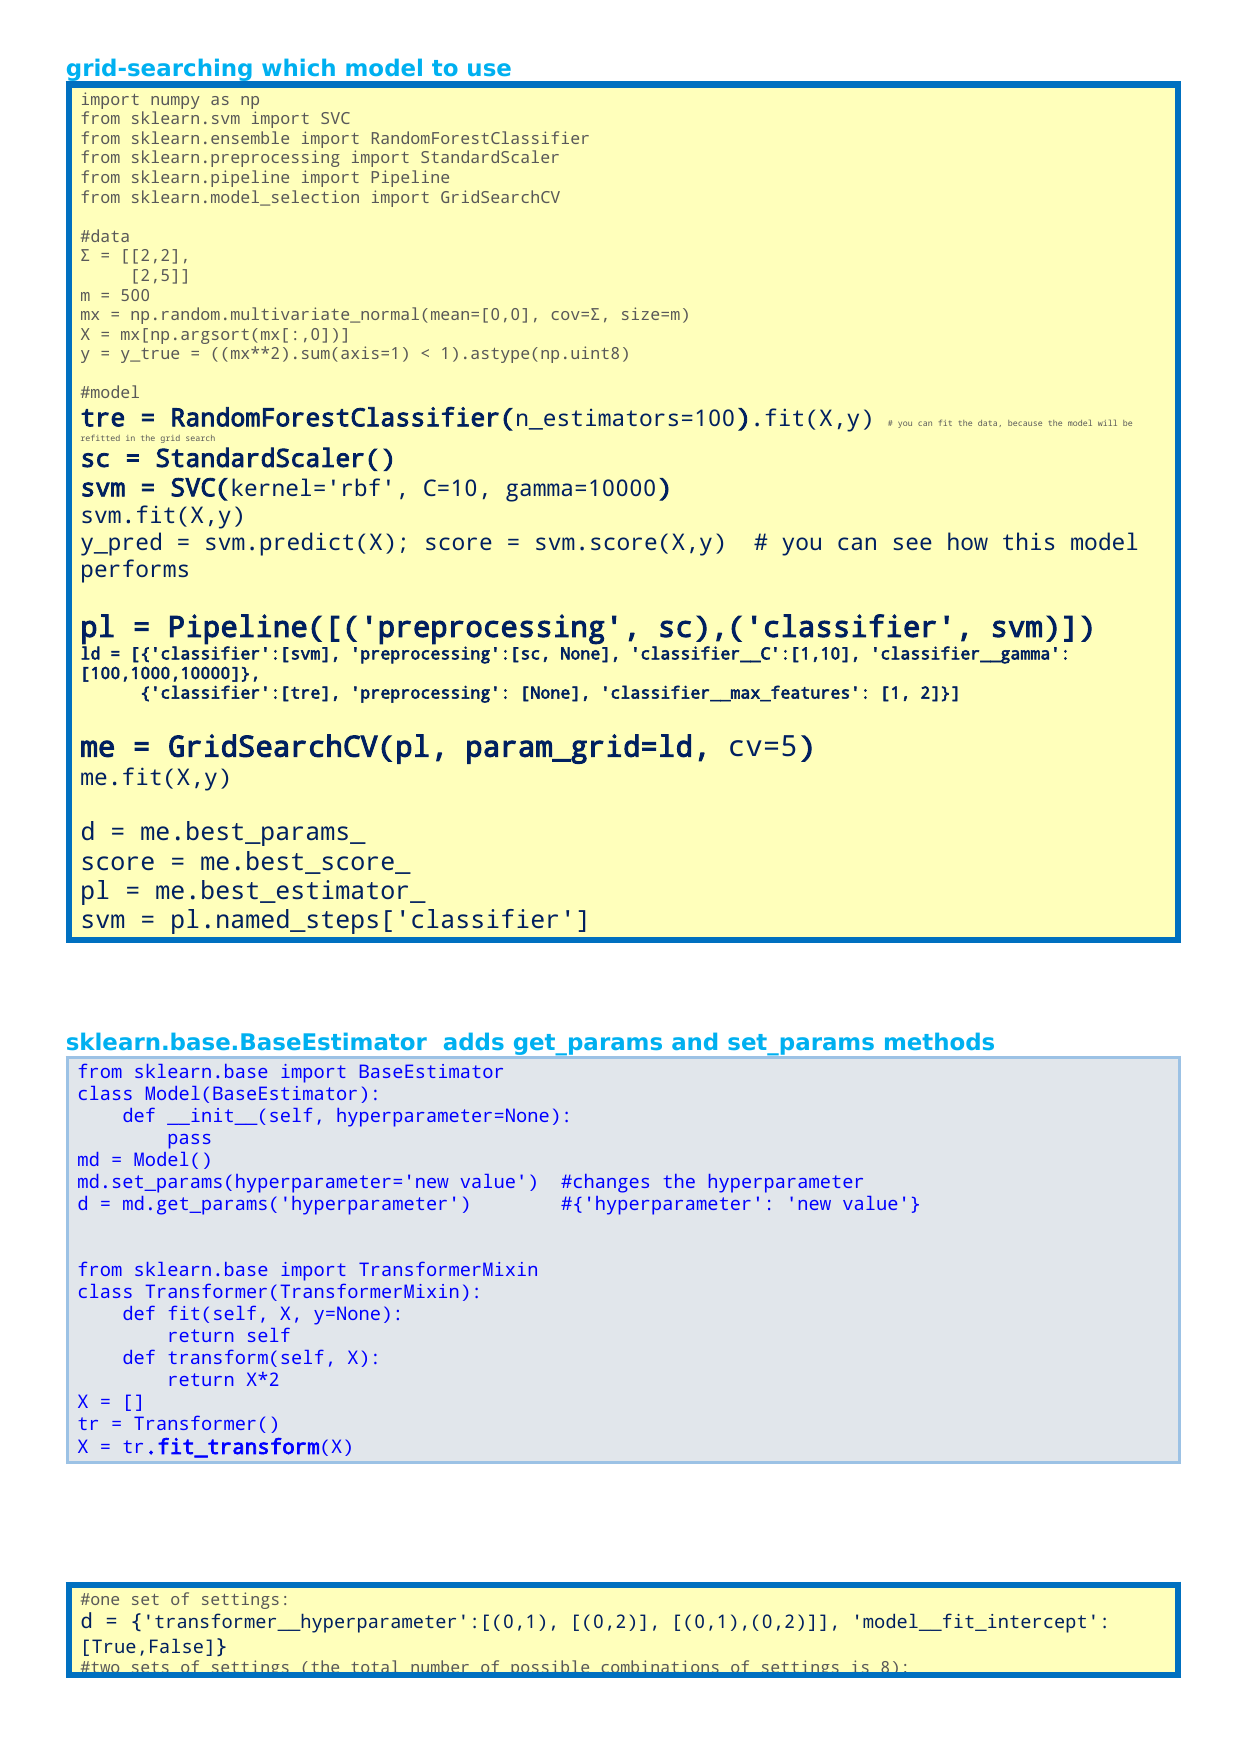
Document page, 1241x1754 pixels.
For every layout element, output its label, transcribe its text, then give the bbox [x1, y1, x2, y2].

text mx = np.random.multivariate_normal(mean=[0,0], cov=Σ, size=m) [72, 297, 1175, 316]
title grid-searching which model to use [66, 55, 1181, 81]
text return self [69, 1319, 1178, 1341]
text def fit(self, X, y=None): [69, 1297, 1178, 1319]
text svm.fit(X,y) [72, 494, 1175, 521]
text tre = RandomForestClassifier(n_estimators=100).fit(X,y) # you can fit the data, because the model will be refitted in the grid search [72, 395, 1175, 435]
text pl = Pipeline([('preprocessing', sc),('classifier', svm)]) [72, 601, 1175, 636]
text from sklearn.model_selection import GridSearchCV [72, 179, 1175, 199]
text m = 500 [72, 277, 1175, 297]
text y_pred = svm.predict(X); score = svm.score(X,y) # you can see how this model performs [72, 521, 1175, 574]
text score = me.best_score_ [72, 838, 1175, 868]
text from sklearn.base import TransformerMixin [69, 1253, 1178, 1276]
text pl = me.best_estimator_ [72, 868, 1175, 897]
text #model [72, 375, 1175, 395]
text me = GridSearchCV(pl, param_grid=ld, cv=5) [72, 721, 1175, 755]
text X = tr.fit_transform(X) [69, 1429, 1178, 1461]
text def __init__(self, hyperparameter=None): [69, 1100, 1178, 1122]
text d = me.best_params_ [72, 809, 1175, 838]
text #data [72, 218, 1175, 238]
text from sklearn.svm import SVC [72, 101, 1175, 121]
text d = md.get_params('hyperparameter') #{'hyperparameter': 'new value'} [69, 1188, 1178, 1209]
text import numpy as np [72, 88, 1175, 101]
text svm = pl.named_steps['classifier'] [72, 897, 1175, 937]
text md = Model() [69, 1144, 1178, 1166]
text class Transformer(TransformerMixin): [69, 1276, 1178, 1297]
text X = [] [69, 1385, 1178, 1407]
text from sklearn.base import BaseEstimator [69, 1059, 1178, 1078]
text #two sets of settings (the total number of possible combinations of settings is 8): [72, 1650, 1175, 1672]
text pass [69, 1122, 1178, 1144]
text return X*2 [69, 1363, 1178, 1385]
text y = y_true = ((mx**2).sum(axis=1) < 1).astype(np.uint8) [72, 336, 1175, 356]
text tr = Transformer() [69, 1407, 1178, 1429]
title sklearn.base.BaseEstimator adds get_params and set_params methods [66, 1029, 1181, 1056]
text Σ = [[2,2], [72, 238, 1175, 258]
text [2,5]] [72, 258, 1175, 277]
text from sklearn.pipeline import Pipeline [72, 160, 1175, 179]
text from sklearn.preprocessing import StandardScaler [72, 140, 1175, 160]
text me.fit(X,y) [72, 755, 1175, 782]
text class Model(BaseEstimator): [69, 1078, 1178, 1100]
text md.set_params(hyperparameter='new value') #changes the hyperparameter [69, 1166, 1178, 1188]
text {'classifier':[tre], 'preprocessing': [None], 'classifier__max_features': [1, 2]}] [72, 675, 1175, 694]
text ld = [{'classifier':[svm], 'preprocessing':[sc, None], 'classifier__C':[1,10], 'classifier__gamma':[100,1000,10000]}, [72, 636, 1175, 675]
text svm = SVC(kernel='rbf', C=10, gamma=10000) [72, 464, 1175, 494]
text d = {'transformer__hyperparameter':[(0,1), [(0,2)], [(0,1),(0,2)]], 'model__fit_intercept':[True,False]} [72, 1601, 1175, 1650]
text from sklearn.ensemble import RandomForestClassifier [72, 121, 1175, 140]
text #one set of settings: [72, 1588, 1175, 1601]
text sc = StandardScaler() [72, 435, 1175, 464]
text def transform(self, X): [69, 1341, 1178, 1363]
text X = mx[np.argsort(mx[:,0])] [72, 316, 1175, 336]
